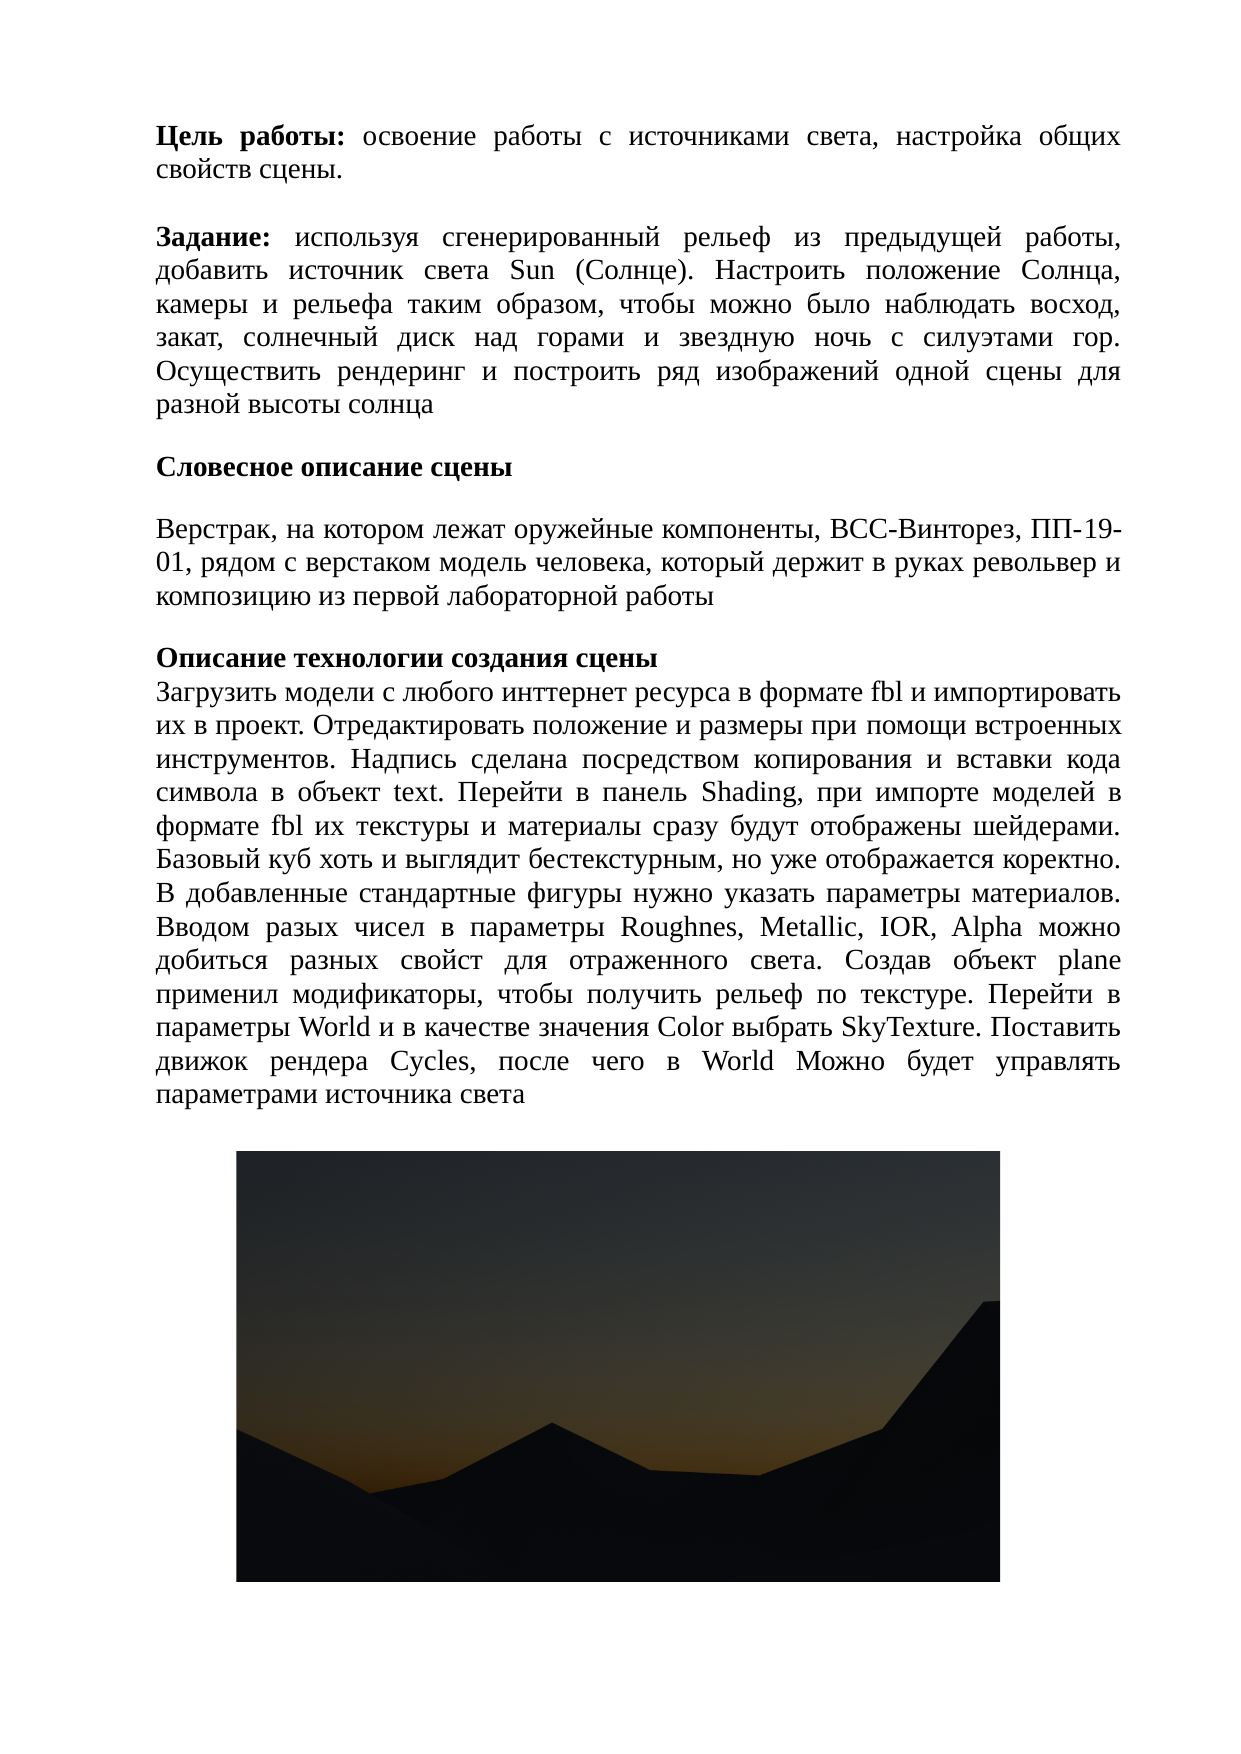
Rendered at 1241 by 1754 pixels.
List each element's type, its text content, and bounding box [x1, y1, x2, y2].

text Описание технологии создания сцены [156, 640, 1122, 674]
text Загрузить модели с любого инттернет ресурса в формате fbl и импортировать их в проект. Отредактировать положение и размеры при помощи встроенных инструментов. Надпись сделана посредством копирования и вставки кода символа в объект text. Перейти в панель Shading, при импорте моделей в формате fbl их текстуры и материалы сразу будут отображены шейдерами. Базовый куб хоть и выглядит бестекстурным, но уже отображается коректно. В добавленные стандартные фигуры нужно указать параметры материалов. Вводом разых чисел в параметры Roughnes, Metallic, IOR, Alpha можно добиться разных свойст для отраженного света. Создав объект plane применил модификаторы, чтобы получить рельеф по текстуре. Перейти в параметры World и в качестве значения Color выбрать SkyTexture. Поставить движок рендера Cycles, после чего в World Можно будет управлять параметрами источника света [156, 674, 1122, 1110]
text Цель работы: освоение работы с источниками света, настройка общих свойств сцены. [156, 118, 1122, 185]
text Задание: используя сгенерированный рельеф из предыдущей работы, добавить источник света Sun (Солнце). Настроить положение Солнца, камеры и рельефа таким образом, чтобы можно было наблюдать восход, закат, солнечный диск над горами и звездную ночь с силуэтами гор. Осуществить рендеринг и построить ряд изображений одной сцены для разной высоты солнца [156, 219, 1122, 420]
text Верстрак, на котором лежат оружейные компоненты, ВСС-Винторез, ПП-19-01, рядом с верстаком модель человека, который держит в руках револьвер и композицию из первой лабораторной работы [156, 511, 1122, 612]
text Словесное описание сцены [156, 449, 1122, 482]
picture [236, 1151, 1001, 1582]
